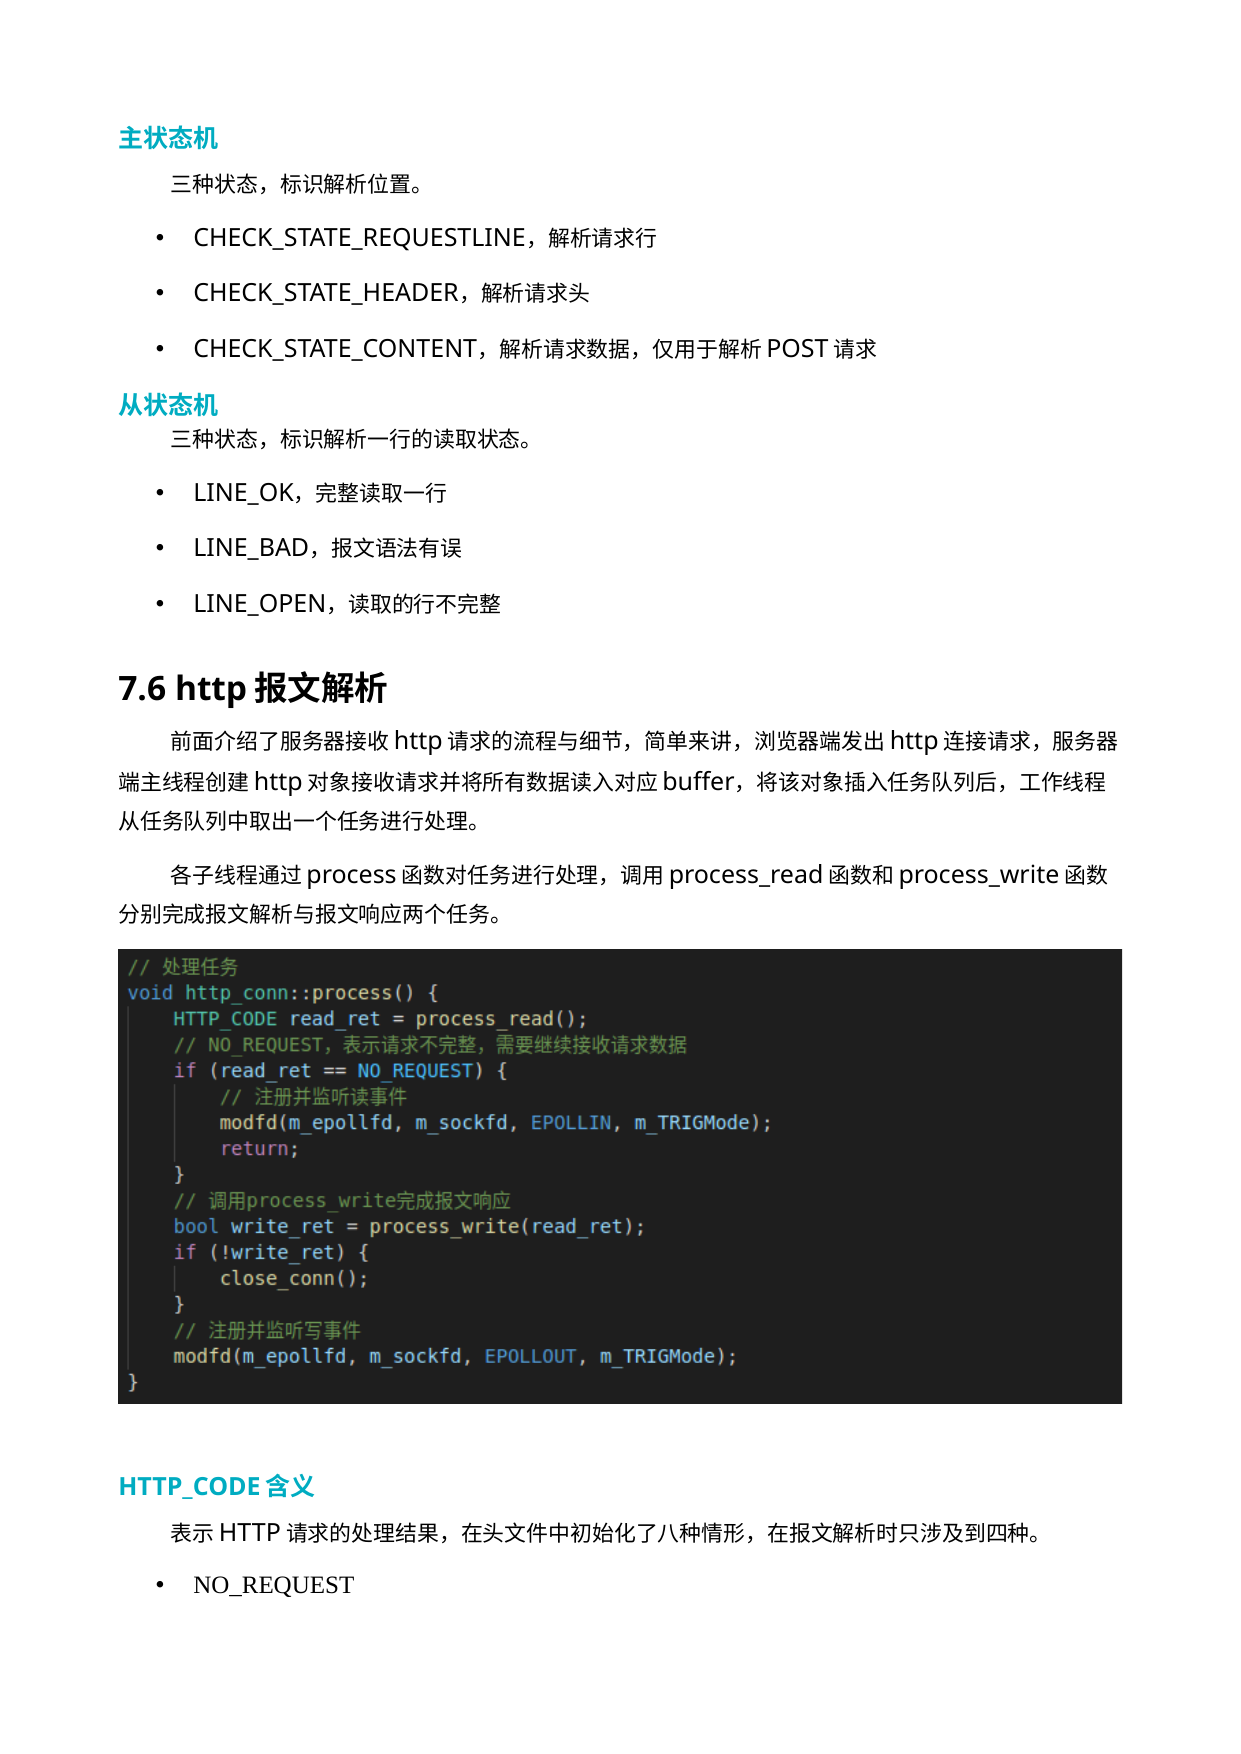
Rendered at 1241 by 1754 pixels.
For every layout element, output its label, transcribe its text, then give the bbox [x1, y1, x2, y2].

subtitle 主状态机 [118, 118, 1122, 154]
subtitle 从状态机 [118, 386, 1122, 422]
subtitle HTTP_CODE含义 [118, 1466, 1122, 1503]
list NO_REQUEST [156, 1571, 1122, 1599]
list LINE_OPEN，读取的行不完整 [156, 585, 1122, 619]
text 各子线程通过process函数对任务进行处理，调用process_read函数和process_write函数分别完成报文解析与报文响应两个任务。 [118, 856, 1122, 928]
list CHECK_STATE_CONTENT，解析请求数据，仅用于解析POST请求 [156, 330, 1122, 364]
list CHECK_STATE_REQUESTLINE，解析请求行 [156, 219, 1122, 253]
text 表示HTTP请求的处理结果，在头文件中初始化了八种情形，在报文解析时只涉及到四种。 [118, 1515, 1122, 1549]
list LINE_BAD，报文语法有误 [156, 530, 1122, 564]
text 三种状态，标识解析一行的读取状态。 [118, 422, 1122, 453]
picture [118, 949, 1123, 1404]
subtitle 7.6 http报文解析 [118, 661, 1122, 710]
list CHECK_STATE_HEADER，解析请求头 [156, 275, 1122, 309]
text 三种状态，标识解析位置。 [118, 167, 1122, 198]
list LINE_OK，完整读取一行 [156, 474, 1122, 508]
text 前面介绍了服务器接收http请求的流程与细节，简单来讲，浏览器端发出http连接请求，服务器端主线程创建http对象接收请求并将所有数据读入对应buffer，将该对象插入任务队列后，工作线程从任务队列中取出一个任务进行处理。 [118, 723, 1122, 836]
